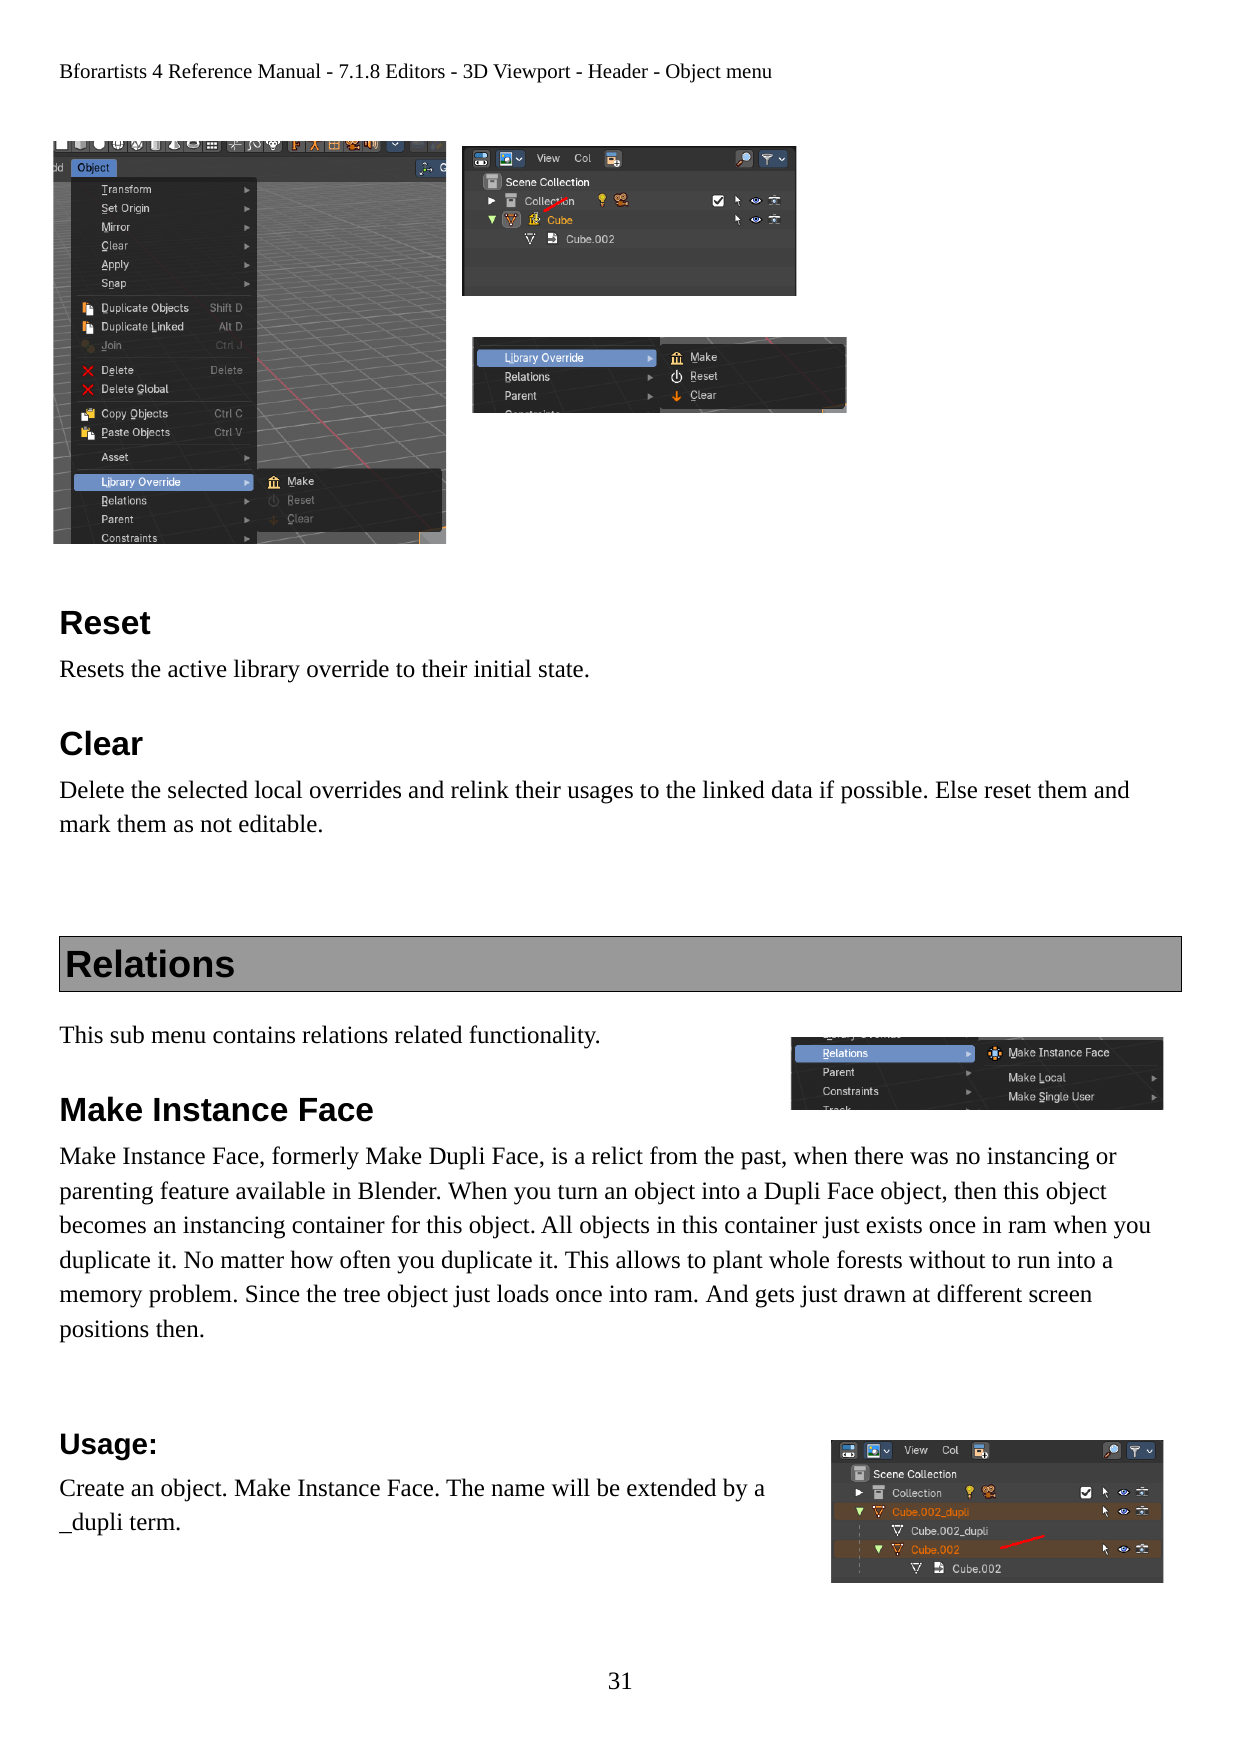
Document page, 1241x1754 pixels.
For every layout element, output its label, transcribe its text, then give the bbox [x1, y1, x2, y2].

picture [472, 337, 847, 413]
picture [53, 141, 447, 544]
subtitle Clear [59, 724, 1181, 762]
text Create an object. Make Instance Face. The name will be extended by a _dupli term. [59, 1473, 831, 1536]
subtitle Make Instance Face [59, 1090, 1181, 1129]
subtitle Reset [59, 603, 1181, 641]
text Resets the active library override to their initial state. [59, 654, 1181, 682]
text Delete the selected local overrides and relink their usages to the linked data if possible. Else reset them and mark them as not editable. [59, 775, 1181, 838]
picture [831, 1440, 1164, 1583]
text This sub menu contains relations related functionality. [59, 1020, 1181, 1049]
picture [462, 146, 797, 296]
subtitle Usage: [59, 1426, 1181, 1460]
picture [790, 1037, 1164, 1110]
table_header Relations [60, 937, 1181, 991]
text Make Instance Face, formerly Make Dupli Face, is a relict from the past, when there was no instancing or parenting feature available in Blender. When you turn an object into a Dupli Face object, then this object becomes an instancing container for this object. All objects in this container just exists once in ram when you duplicate it. No matter how often you duplicate it. This allows to plant whole forests without to run into a memory problem. Since the tree object just loads once into ram. And gets just drawn at different screen positions then. [59, 1141, 1181, 1342]
